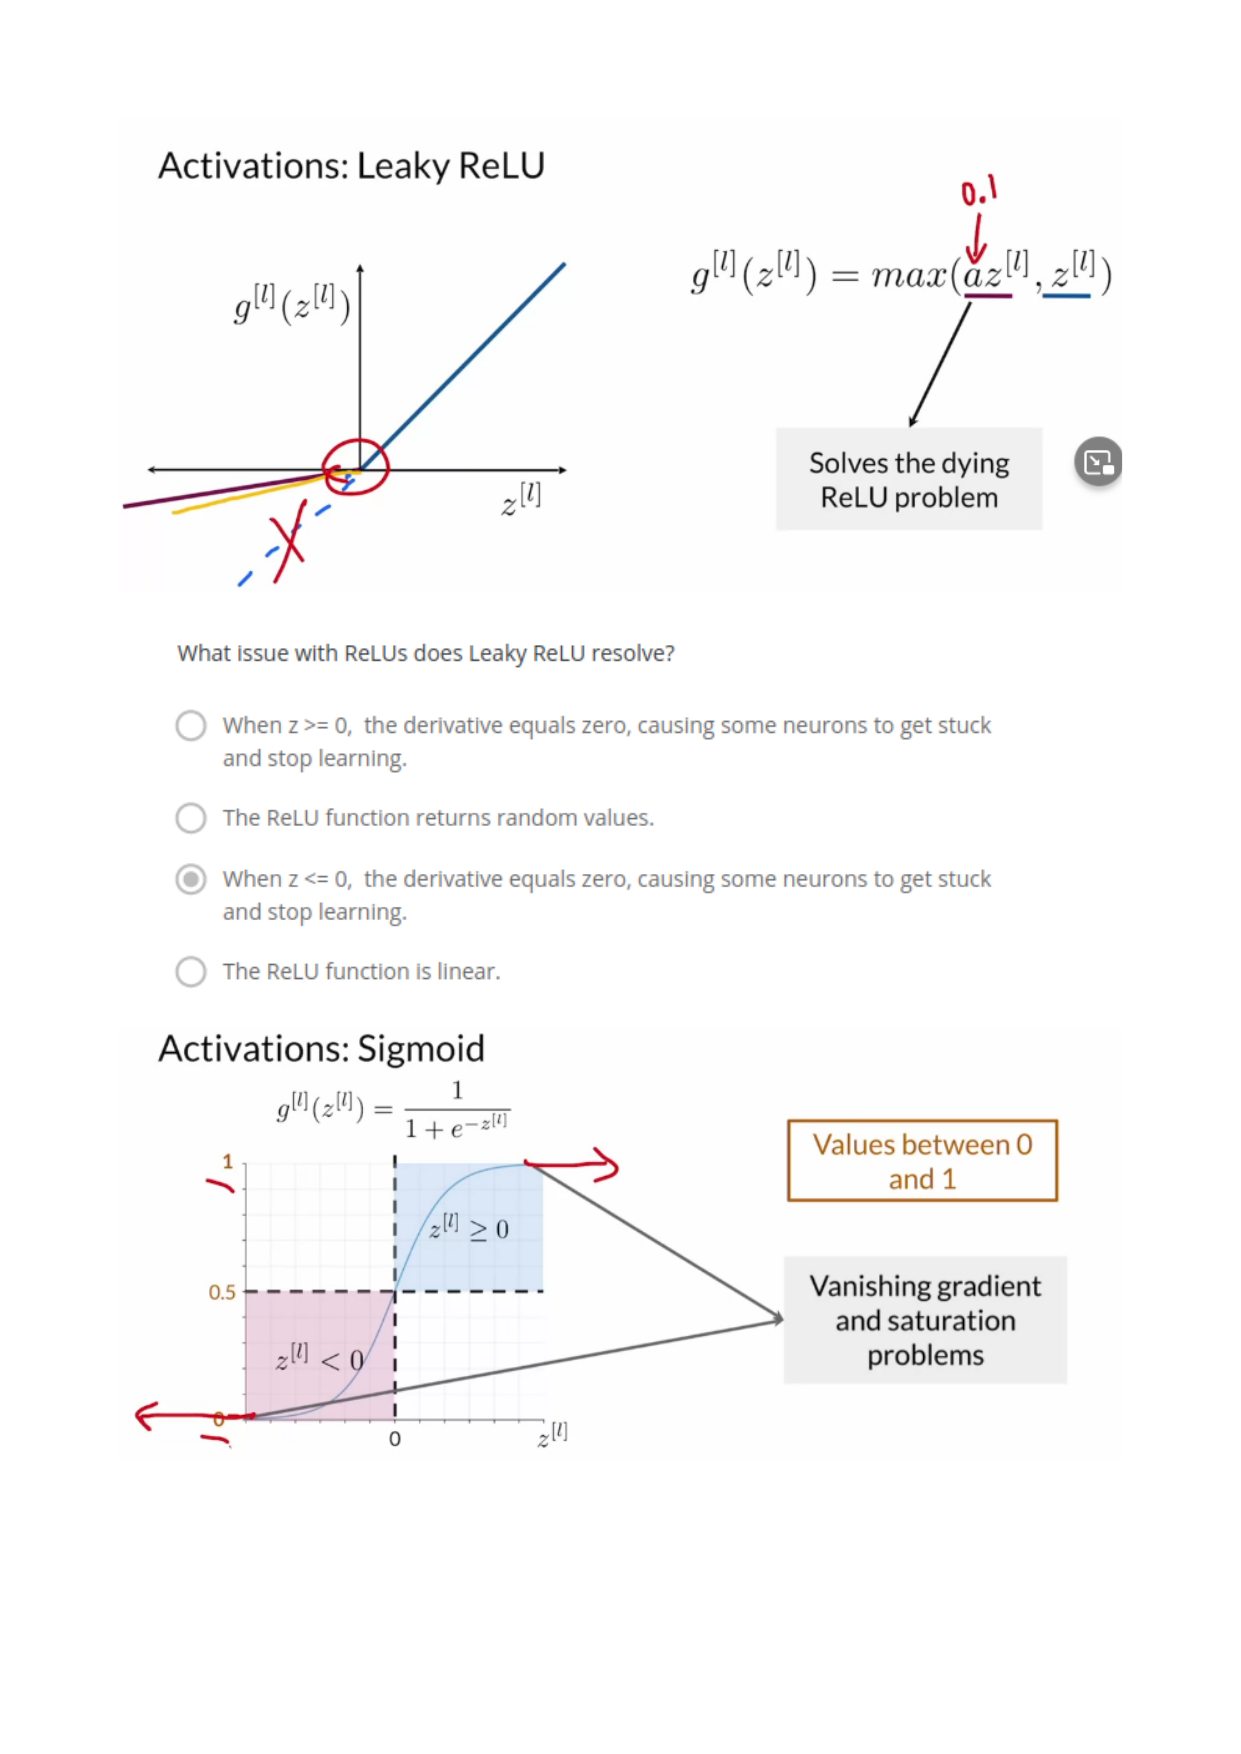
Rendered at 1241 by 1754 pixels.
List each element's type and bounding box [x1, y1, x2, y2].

picture [118, 118, 1123, 591]
picture [159, 619, 1082, 1000]
picture [118, 1028, 1123, 1460]
